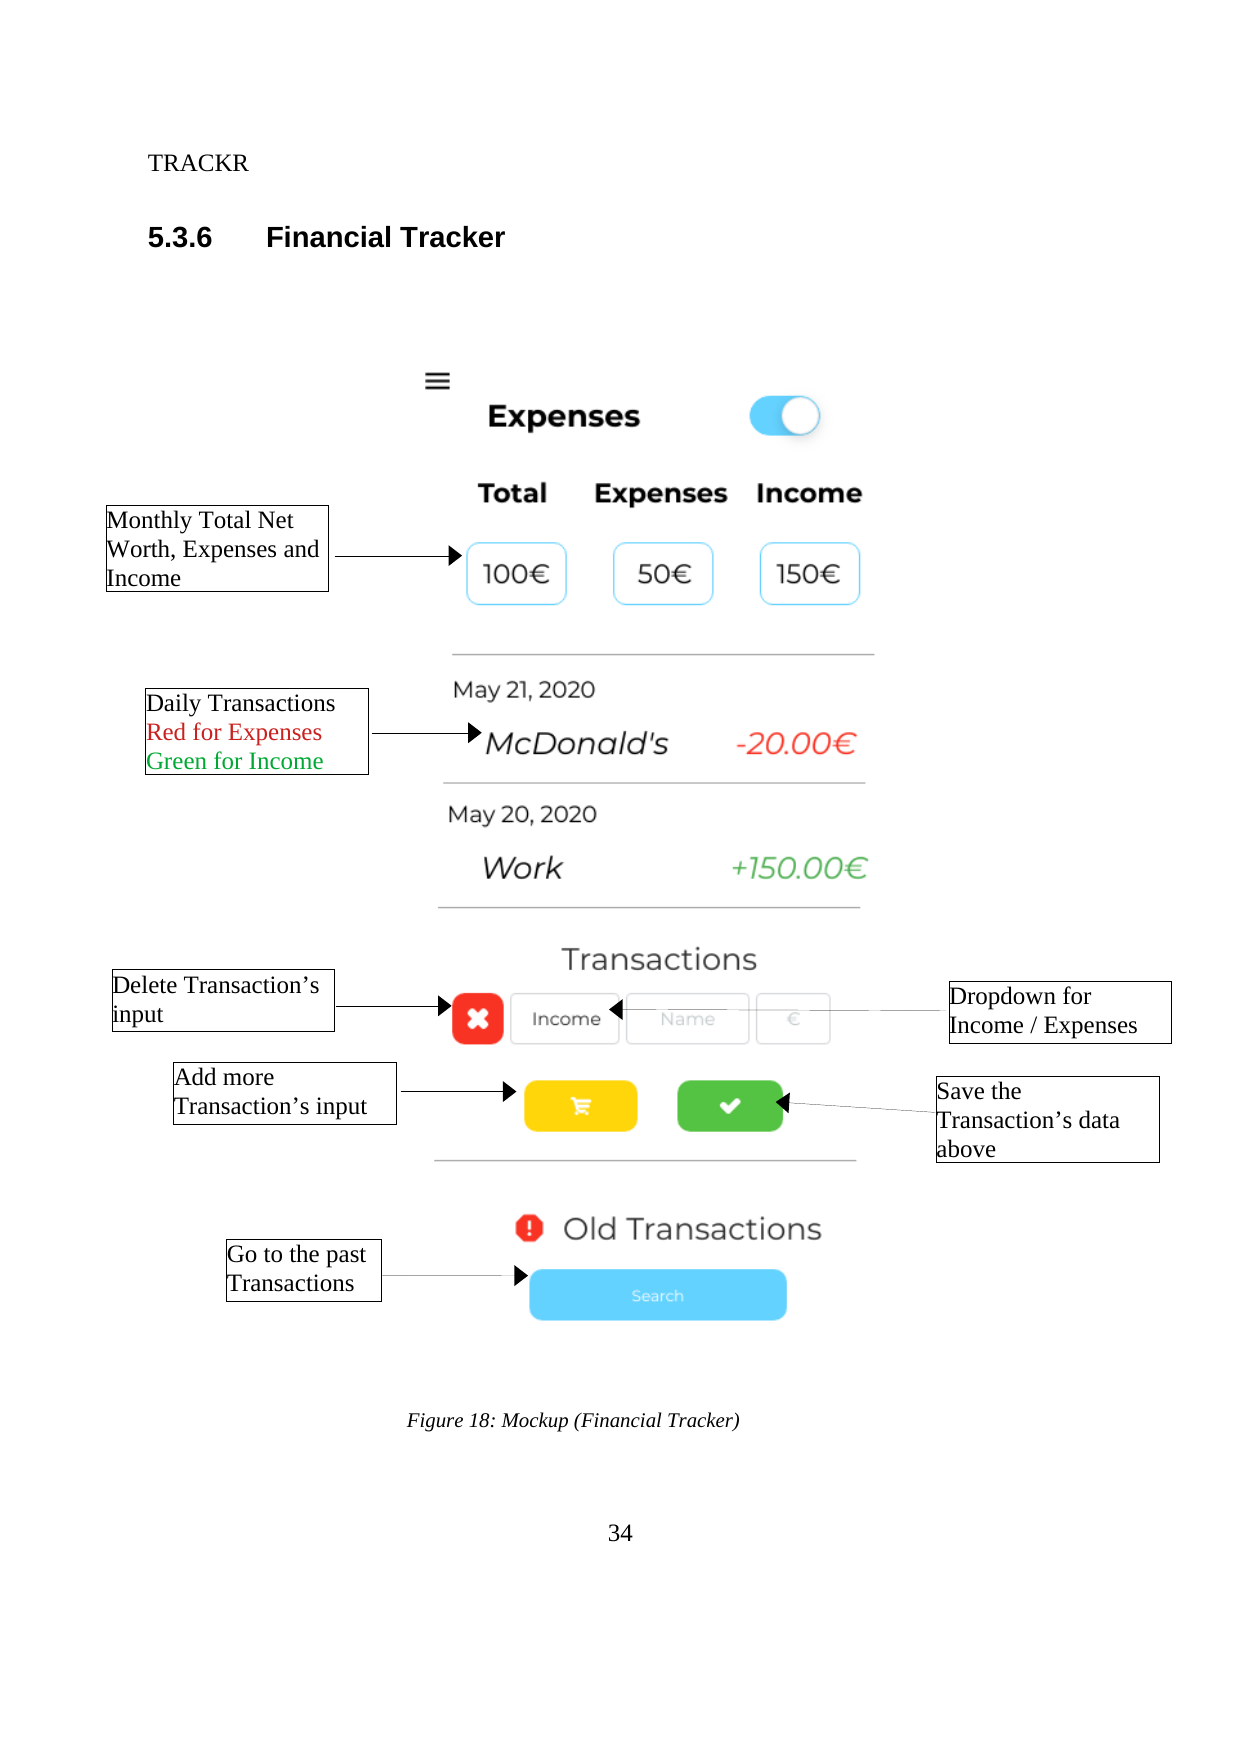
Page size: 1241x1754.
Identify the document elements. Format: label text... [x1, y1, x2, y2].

text Figure 18: Mockup (Financial Tracker) [407, 1408, 907, 1432]
subtitle Financial Tracker [148, 220, 1093, 254]
picture [406, 324, 908, 1408]
